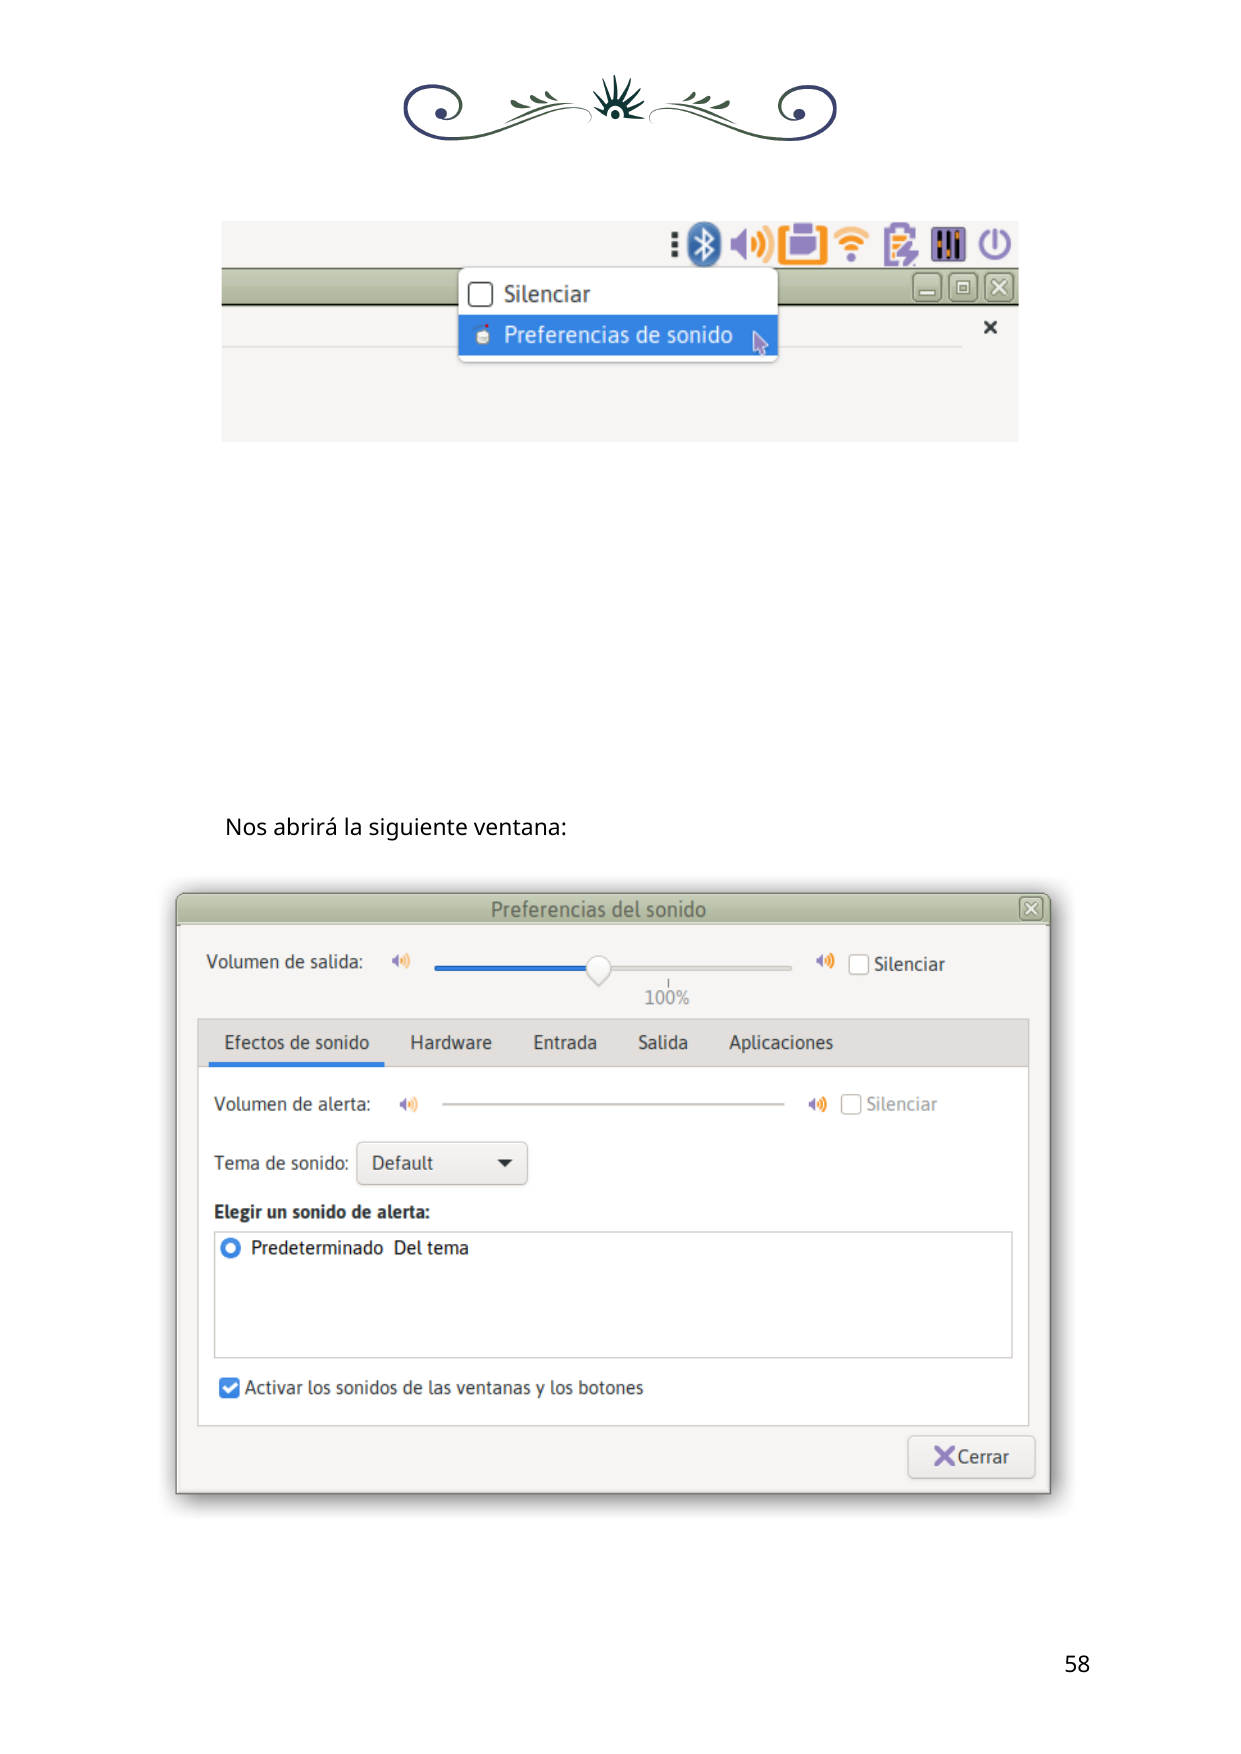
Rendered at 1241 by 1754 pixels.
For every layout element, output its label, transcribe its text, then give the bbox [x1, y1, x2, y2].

picture [150, 871, 1091, 1524]
text Nos abrirá la siguiente ventana: [150, 811, 1090, 842]
picture [221, 221, 1019, 442]
picture [403, 75, 837, 141]
